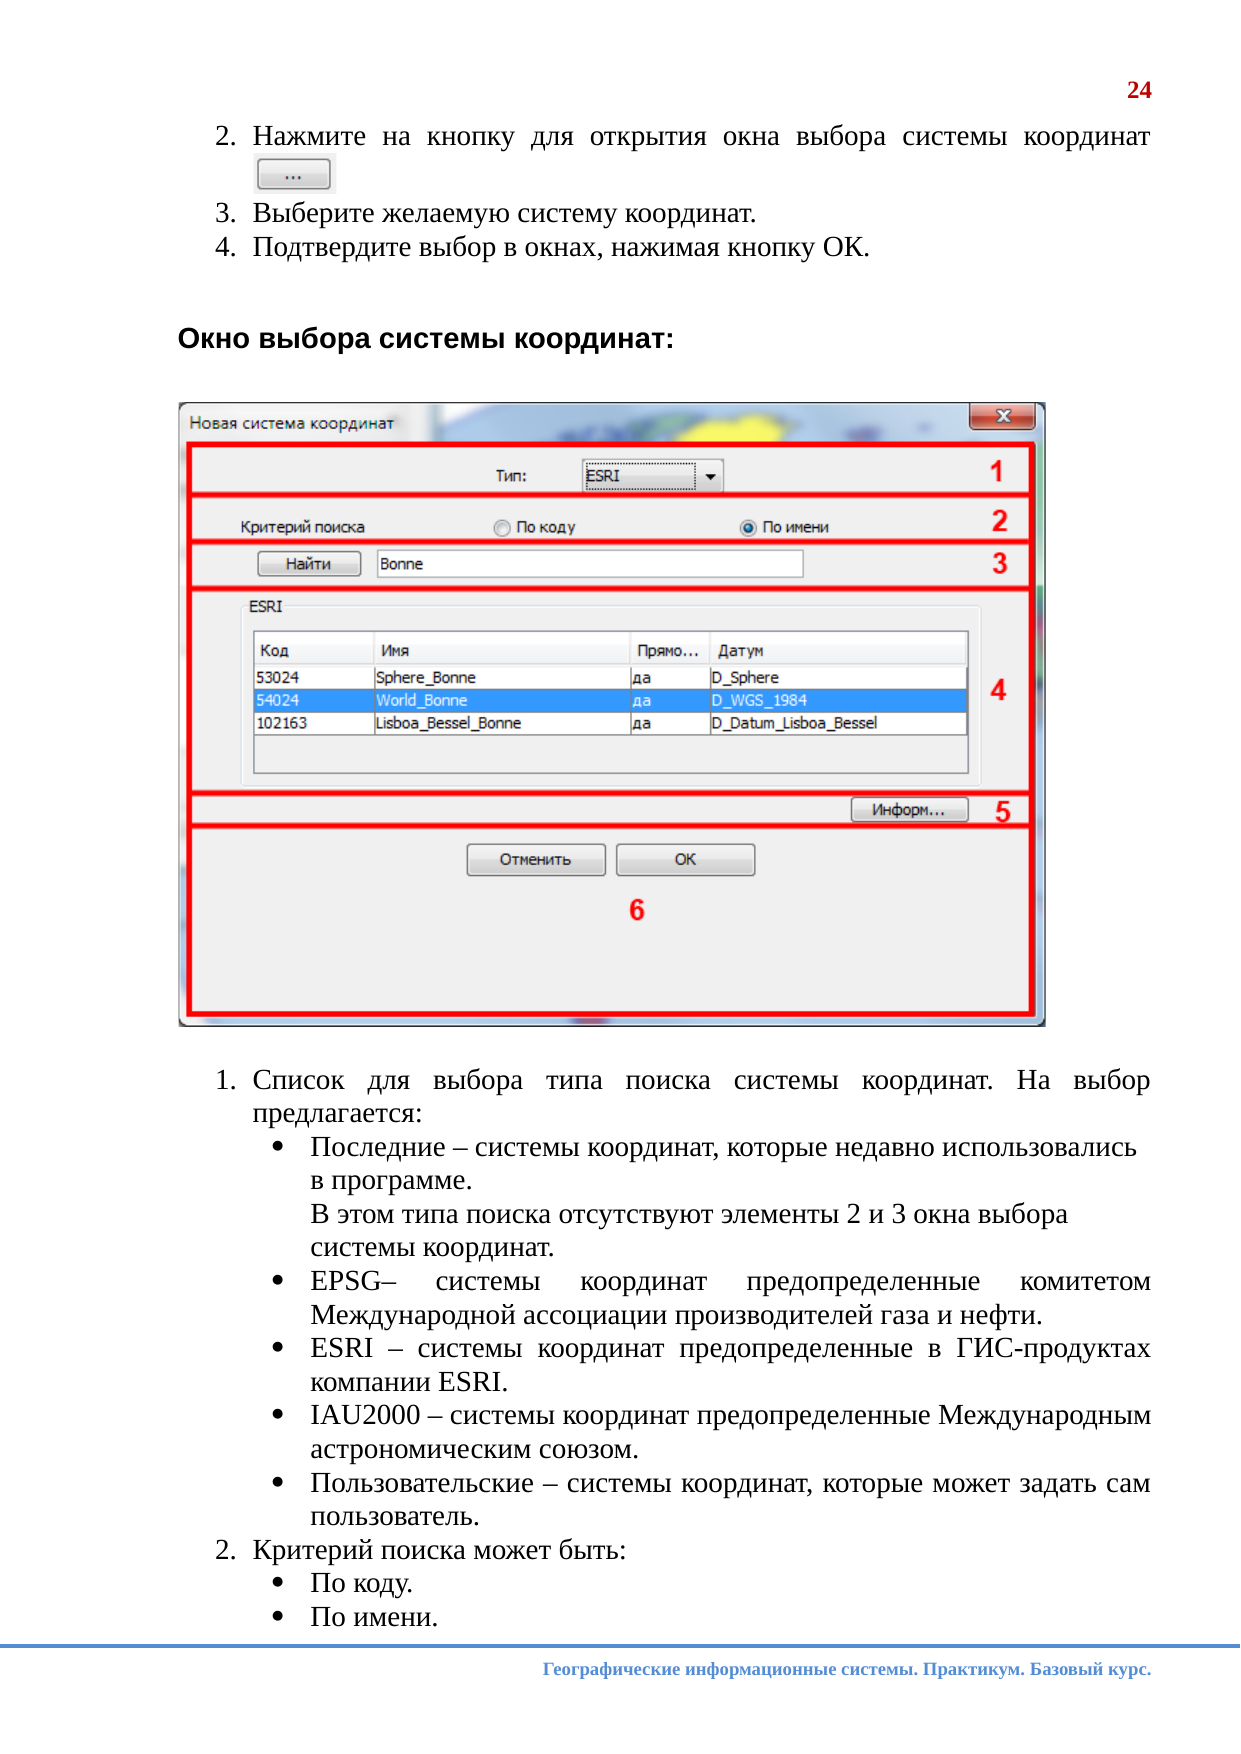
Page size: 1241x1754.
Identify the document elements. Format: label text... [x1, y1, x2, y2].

list IAU2000 – системы координат предопределенные Международным астрономическим союзом. [273, 1397, 1152, 1465]
list Выберите желаемую систему координат. [215, 195, 1152, 229]
list Критерий поиска может быть: [215, 1532, 1152, 1565]
list ESRI – системы координат предопределенные в ГИС-продуктах компании ESRI. [273, 1330, 1152, 1397]
list Последние – системы координат, которые недавно использовались в программе. В этом типа поиска отсутствуют элементы 2 и 3 окна выбора системы координат. [273, 1129, 1152, 1263]
list Список для выбора типа поиска системы координат. На выбор предлагается: [215, 1062, 1152, 1129]
list EPSG– системы координат предопределенные комитетом Международной ассоциации производителей газа и нефти. [273, 1263, 1152, 1330]
picture [253, 153, 337, 194]
list По имени. [273, 1599, 1152, 1633]
list По коду. [273, 1565, 1152, 1599]
list Пользовательские – системы координат, которые может задать сам пользователь. [273, 1465, 1152, 1532]
list Подтвердите выбор в окнах, нажимая кнопку ОК. [215, 229, 1152, 262]
picture [178, 402, 1046, 1027]
subtitle Окно выбора системы координат: [177, 321, 1152, 354]
list Нажмите на кнопку для открытия окна выбора системы координат [215, 118, 1152, 195]
